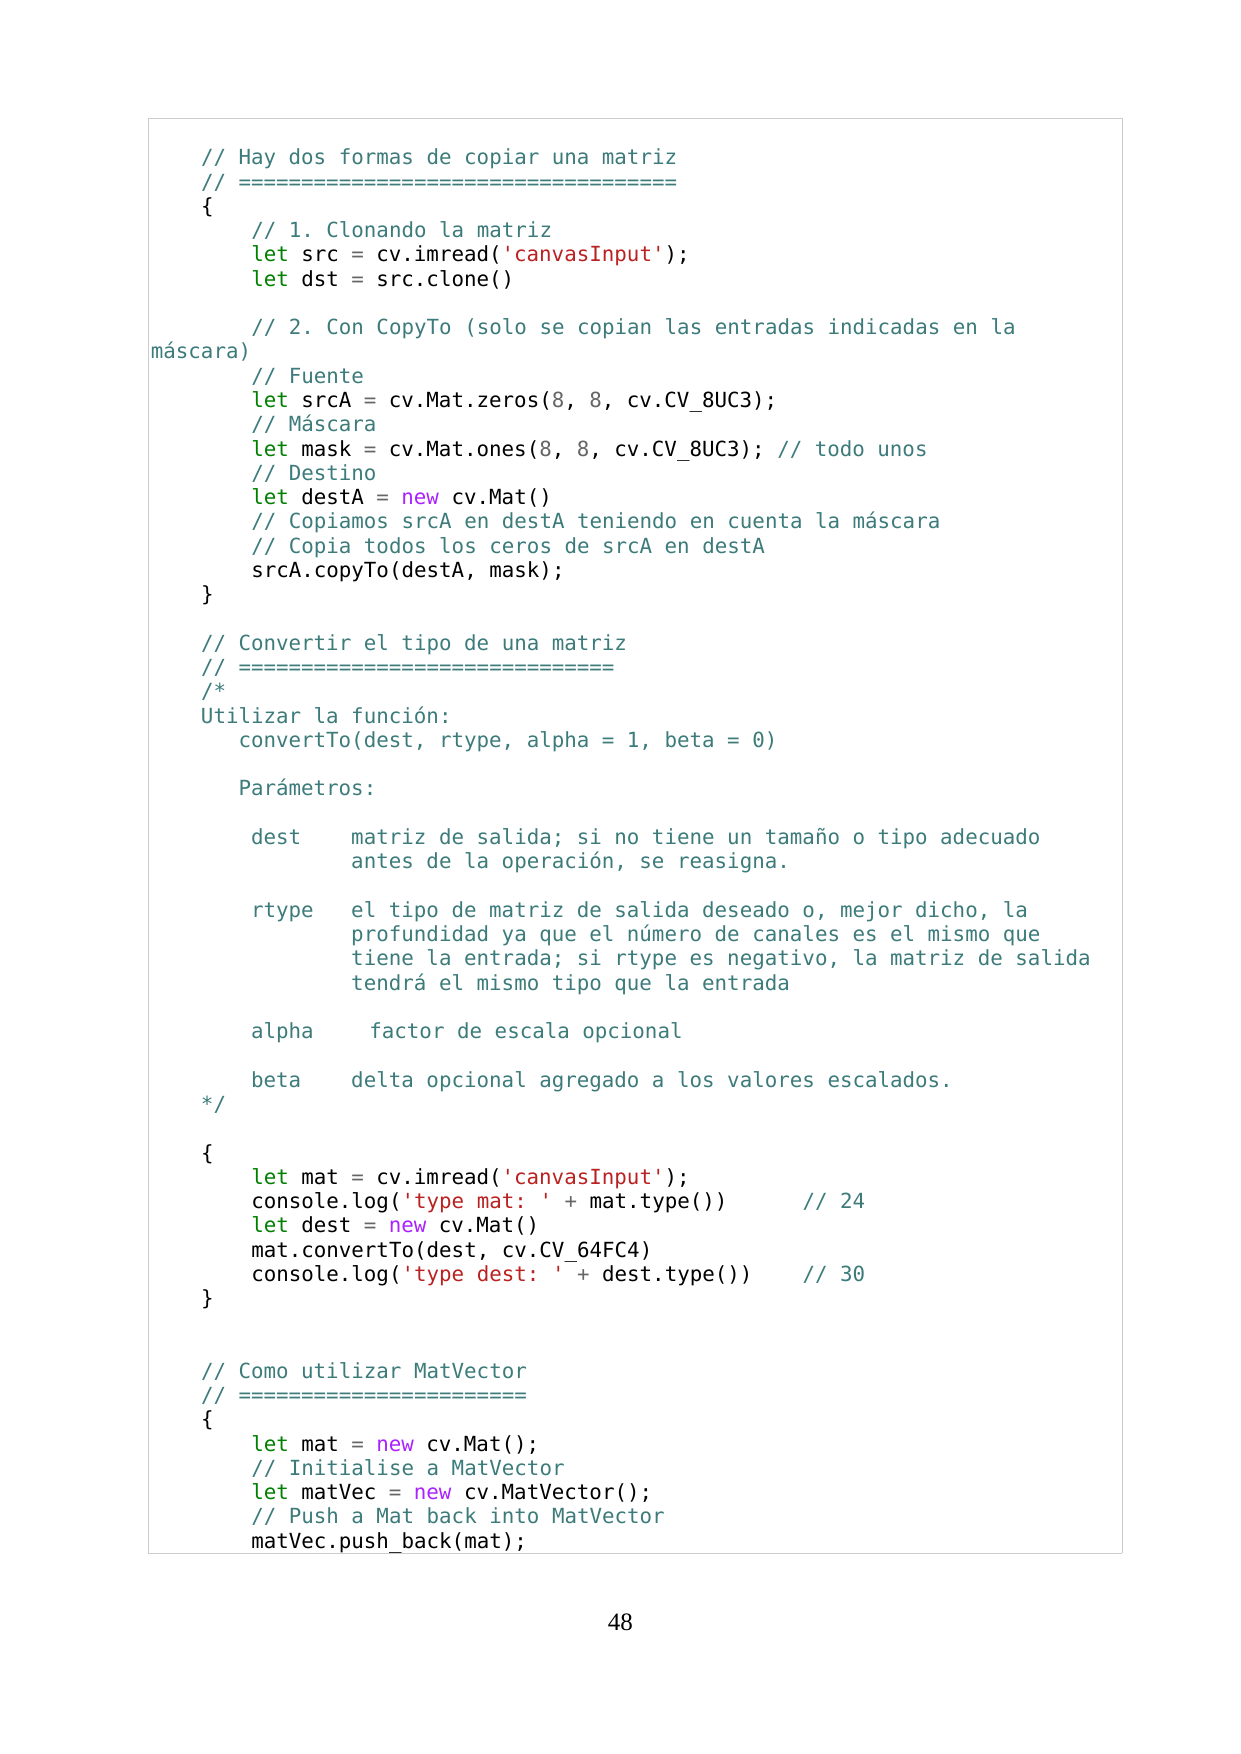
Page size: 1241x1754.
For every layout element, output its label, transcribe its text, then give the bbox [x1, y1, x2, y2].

text let src = cv.imread('canvasInput'); [149, 239, 1122, 264]
text // ============================== [149, 652, 1122, 676]
text let destA = new cv.Mat() [149, 482, 1122, 506]
text // Convertir el tipo de una matriz [149, 628, 1122, 652]
text // Copiamos srcA en destA teniendo en cuenta la máscara [149, 506, 1122, 531]
text // Copia todos los ceros de srcA en destA [149, 531, 1122, 555]
text // Hay dos formas de copiar una matriz [149, 142, 1122, 167]
text { [149, 191, 1122, 215]
text // Como utilizar MatVector [149, 1356, 1122, 1380]
text } [149, 1283, 1122, 1310]
text console.log('type mat: ' + mat.type()) // 24 [149, 1186, 1122, 1210]
text // Push a Mat back into MatVector [149, 1502, 1122, 1526]
text let srcA = cv.Mat.zeros(8, 8, cv.CV_8UC3); [149, 385, 1122, 409]
text rtype el tipo de matriz de salida deseado o, mejor dicho, la [149, 895, 1122, 919]
text mat.convertTo(dest, cv.CV_64FC4) [149, 1234, 1122, 1259]
text beta delta opcional agregado a los valores escalados. [149, 1065, 1122, 1089]
text // Initialise a MatVector [149, 1453, 1122, 1477]
text let dest = new cv.Mat() [149, 1210, 1122, 1234]
text dest matriz de salida; si no tiene un tamaño o tipo adecuado [149, 822, 1122, 846]
text let matVec = new cv.MatVector(); [149, 1477, 1122, 1502]
text // Fuente [149, 361, 1122, 385]
text let dst = src.clone() [149, 264, 1122, 291]
text // ======================= [149, 1380, 1122, 1404]
text antes de la operación, se reasigna. [149, 846, 1122, 873]
text // =================================== [149, 167, 1122, 191]
text /* [149, 676, 1122, 701]
text convertTo(dest, rtype, alpha = 1, beta = 0) [149, 725, 1122, 752]
text srcA.copyTo(destA, mask); [149, 555, 1122, 579]
text Utilizar la función: [149, 701, 1122, 725]
text // 1. Clonando la matriz [149, 215, 1122, 239]
text // Máscara [149, 409, 1122, 434]
text { [149, 1137, 1122, 1162]
text { [149, 1404, 1122, 1429]
text // Destino [149, 458, 1122, 482]
text profundidad ya que el número de canales es el mismo que [149, 919, 1122, 943]
text let mask = cv.Mat.ones(8, 8, cv.CV_8UC3); // todo unos [149, 434, 1122, 458]
text matVec.push_back(mat); [149, 1526, 1122, 1553]
text alpha factor de escala opcional [149, 1016, 1122, 1043]
text tiene la entrada; si rtype es negativo, la matriz de salida [149, 943, 1122, 968]
text let mat = new cv.Mat(); [149, 1429, 1122, 1453]
text Parámetros: [149, 773, 1122, 801]
text console.log('type dest: ' + dest.type()) // 30 [149, 1259, 1122, 1283]
text tendrá el mismo tipo que la entrada [149, 968, 1122, 995]
text // 2. Con CopyTo (solo se copian las entradas indicadas en la máscara) [149, 312, 1122, 361]
text let mat = cv.imread('canvasInput'); [149, 1162, 1122, 1186]
text } [149, 579, 1122, 607]
text */ [149, 1089, 1122, 1116]
